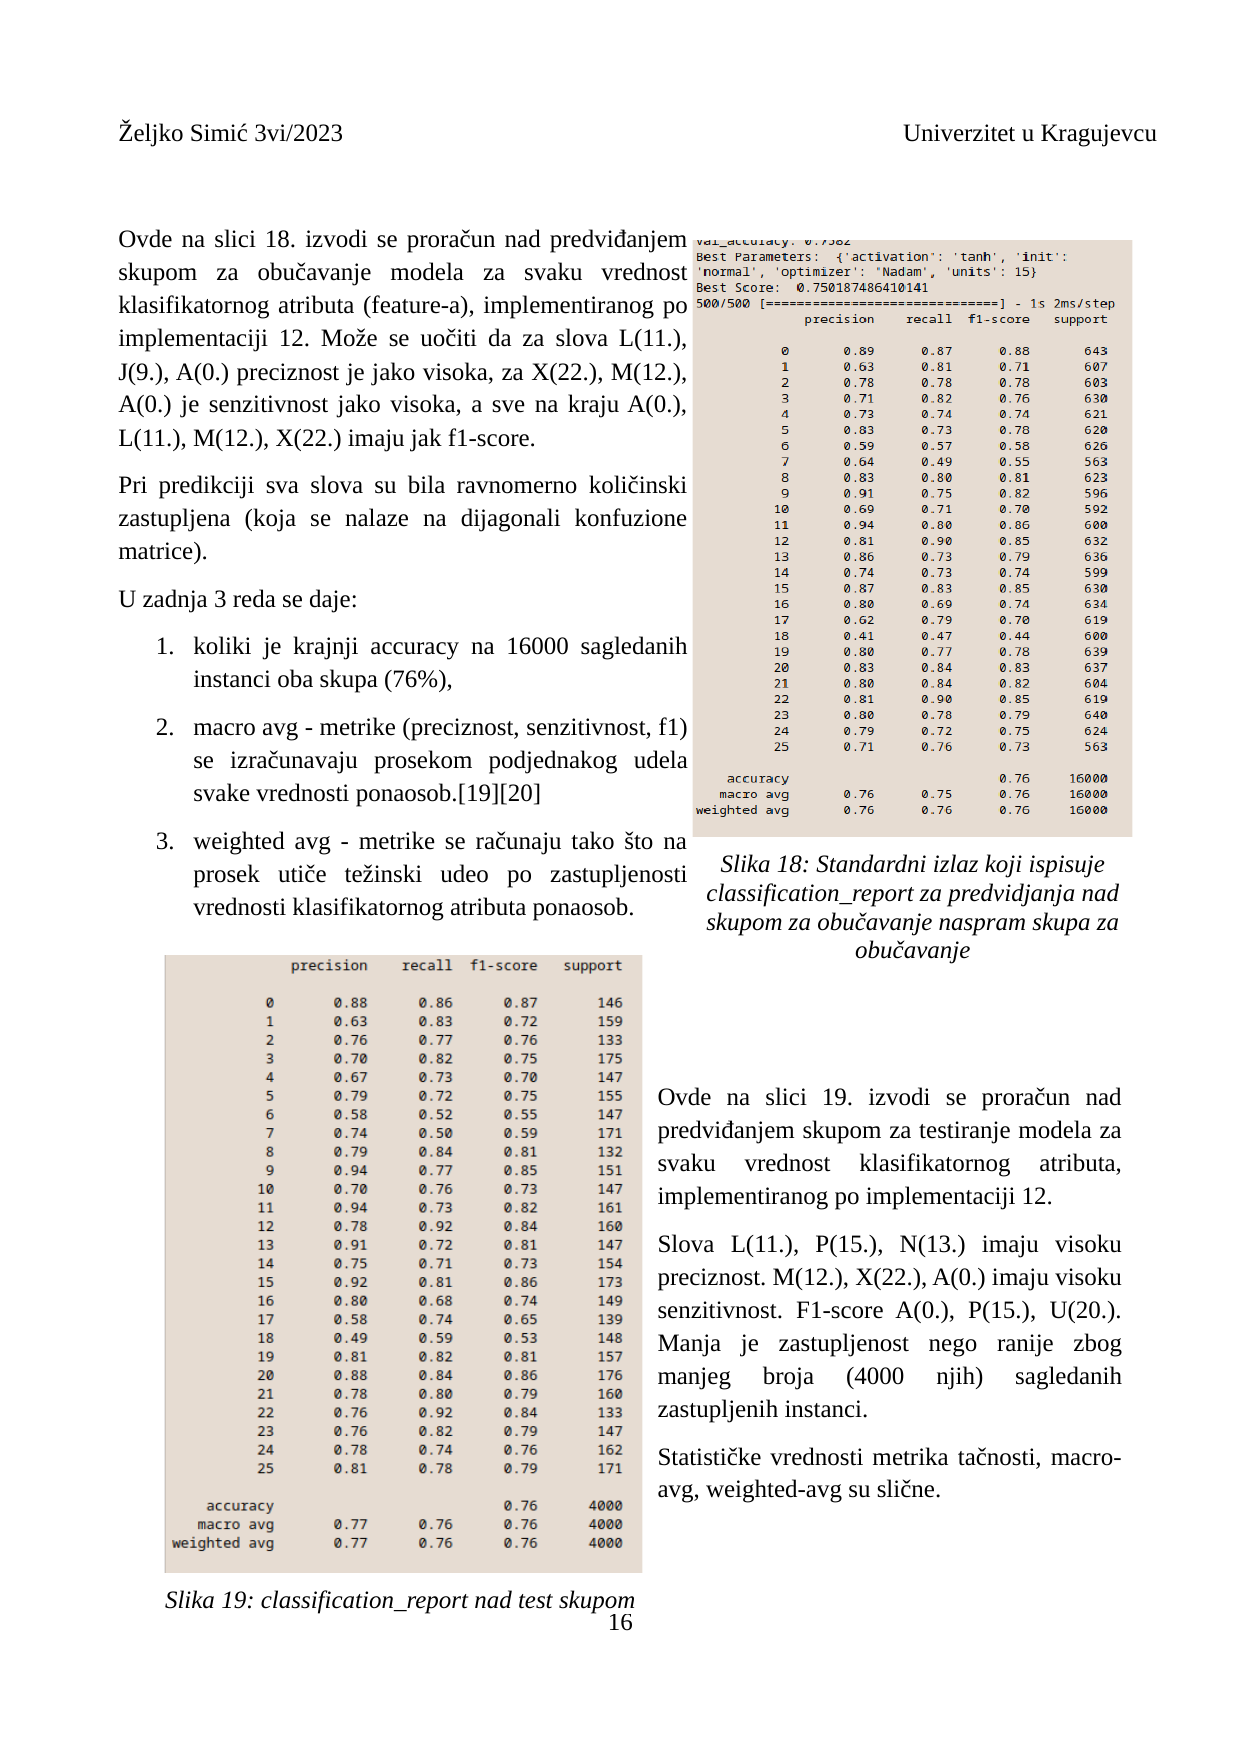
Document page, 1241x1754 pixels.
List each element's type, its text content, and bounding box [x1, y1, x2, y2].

list koliki je krajnji accuracy na 16000 sagledanih instanci oba skupa (76%), [156, 631, 692, 693]
text Slika 18: Standardni izlaz koji ispisuje classification_report za predvidjanja nad skupom za obučavanje naspram skupa za obučavanje [703, 837, 1122, 964]
list [165, 943, 642, 955]
list Slika 19: classification_report nad test skupom [165, 1573, 642, 1614]
picture [164, 955, 643, 1573]
picture [692, 240, 1133, 837]
text Statističke vrednosti metrika tačnosti, macro-avg, weighted-avg su slične. [643, 1442, 1122, 1503]
text U zadnja 3 reda se daje: [118, 584, 692, 613]
list macro avg - metrike (preciznost, senzitivnost, f1) se izračunavaju prosekom podjednakog udela svake vrednosti ponaosob.[19][20] [156, 712, 692, 807]
list weighted avg - metrike se računaju tako što na prosek utiče težinski udeo po zastupljenosti vrednosti klasifikatornog atributa ponaosob. [156, 826, 703, 921]
text Slova L(11.), P(15.), N(13.) imaju visoku preciznost. M(12.), X(22.), A(0.) imaju visoku senzitivnost. F1-score A(0.), P(15.), U(20.). Manja je zastupljenost nego ranije zbog manjeg broja (4000 njih) sagledanih zastupljenih instanci. [643, 1229, 1122, 1423]
text [118, 1442, 164, 1503]
text Ovde na slici 18. izvodi se proračun nad predviđanjem skupom za obučavanje modela za svaku vrednost klasifikatornog atributa (feature-a), implementiranog po implementaciji 12. Može se uočiti da za slova L(11.), J(9.), A(0.) preciznost je jako visoka, za X(22.), M(12.), A(0.) je senzitivnost jako visoka, a sve na kraju A(0.), L(11.), M(12.), X(22.) imaju jak f1-score. [118, 224, 1122, 451]
text [703, 964, 1122, 1001]
text [118, 1229, 164, 1423]
text [118, 1082, 164, 1210]
text Pri predikciji sva slova su bila ravnomerno količinski zastupljena (koja se nalaze na dijagonali konfuzione matrice). [118, 470, 692, 565]
text Ovde na slici 19. izvodi se proračun nad predviđanjem skupom za testiranje modela za svaku vrednost klasifikatornog atributa, implementiranog po implementaciji 12. [643, 1082, 1122, 1210]
